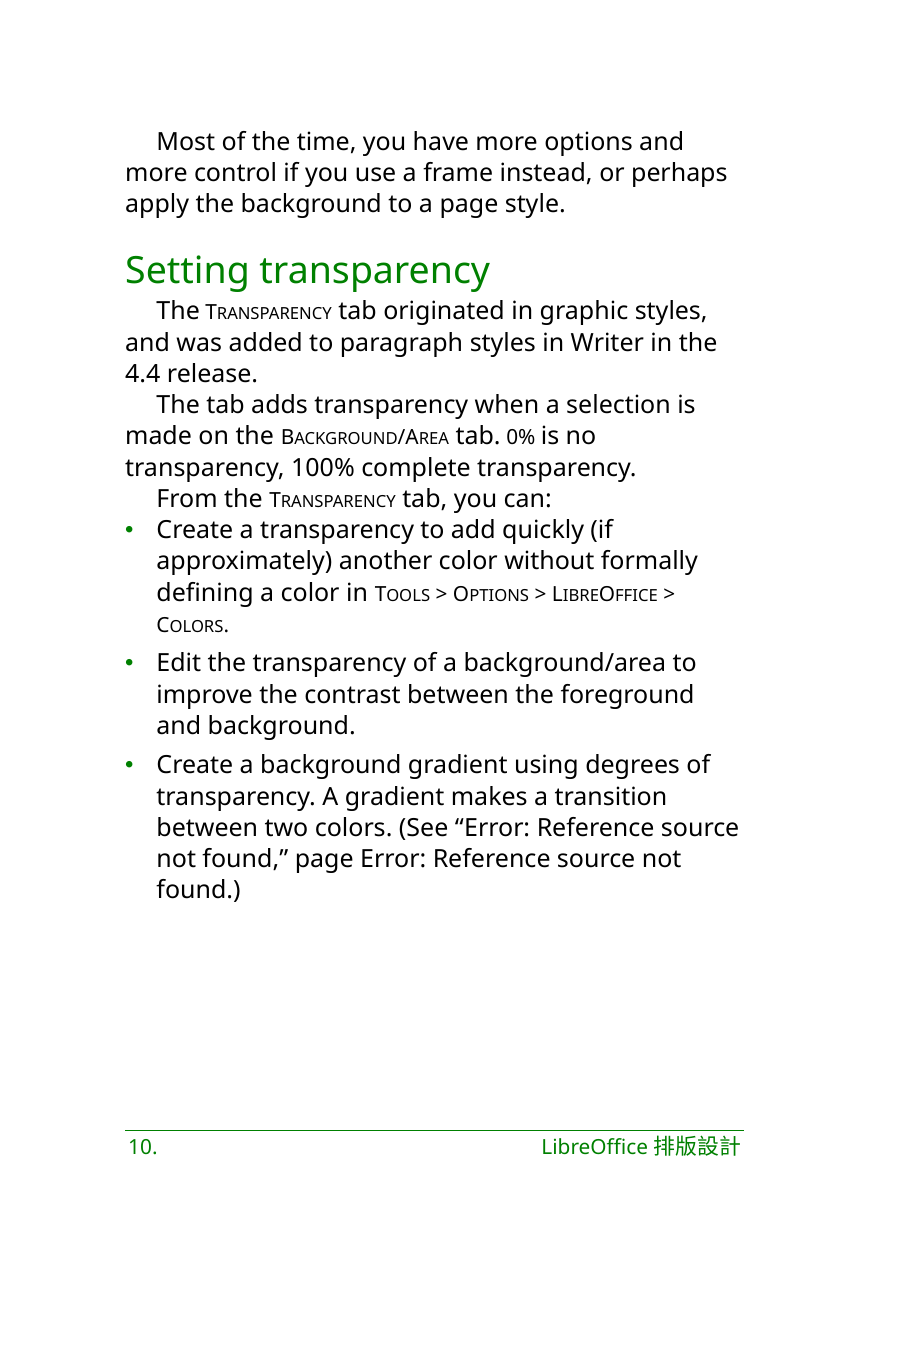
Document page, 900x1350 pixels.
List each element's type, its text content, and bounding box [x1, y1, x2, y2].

list Create a transparency to add quickly (if approximately) another color without formally defining a color in Tools > Options > LibreOffice > Colors. [125, 513, 744, 638]
text The tab adds transparency when a selection is made on the Background/Area tab. 0% is no transparency, 100% complete transparency. [125, 388, 744, 482]
text Most of the time, you have more options and more control if you use a frame instead, or perhaps apply the background to a page style. [125, 125, 744, 219]
list Edit the transparency of a background/area to improve the contrast between the foreground and background. [125, 647, 744, 741]
list Create a background gradient using degrees of transparency. A gradient makes a transition between two colors. (See “Error: Reference source not found,” page Error: Reference source not found.) [125, 749, 744, 905]
text The Transparency tab originated in graphic styles, and was added to paragraph styles in Writer in the 4.4 release. [125, 295, 744, 388]
text From the Transparency tab, you can: [125, 482, 744, 513]
subtitle Setting transparency [125, 244, 744, 295]
